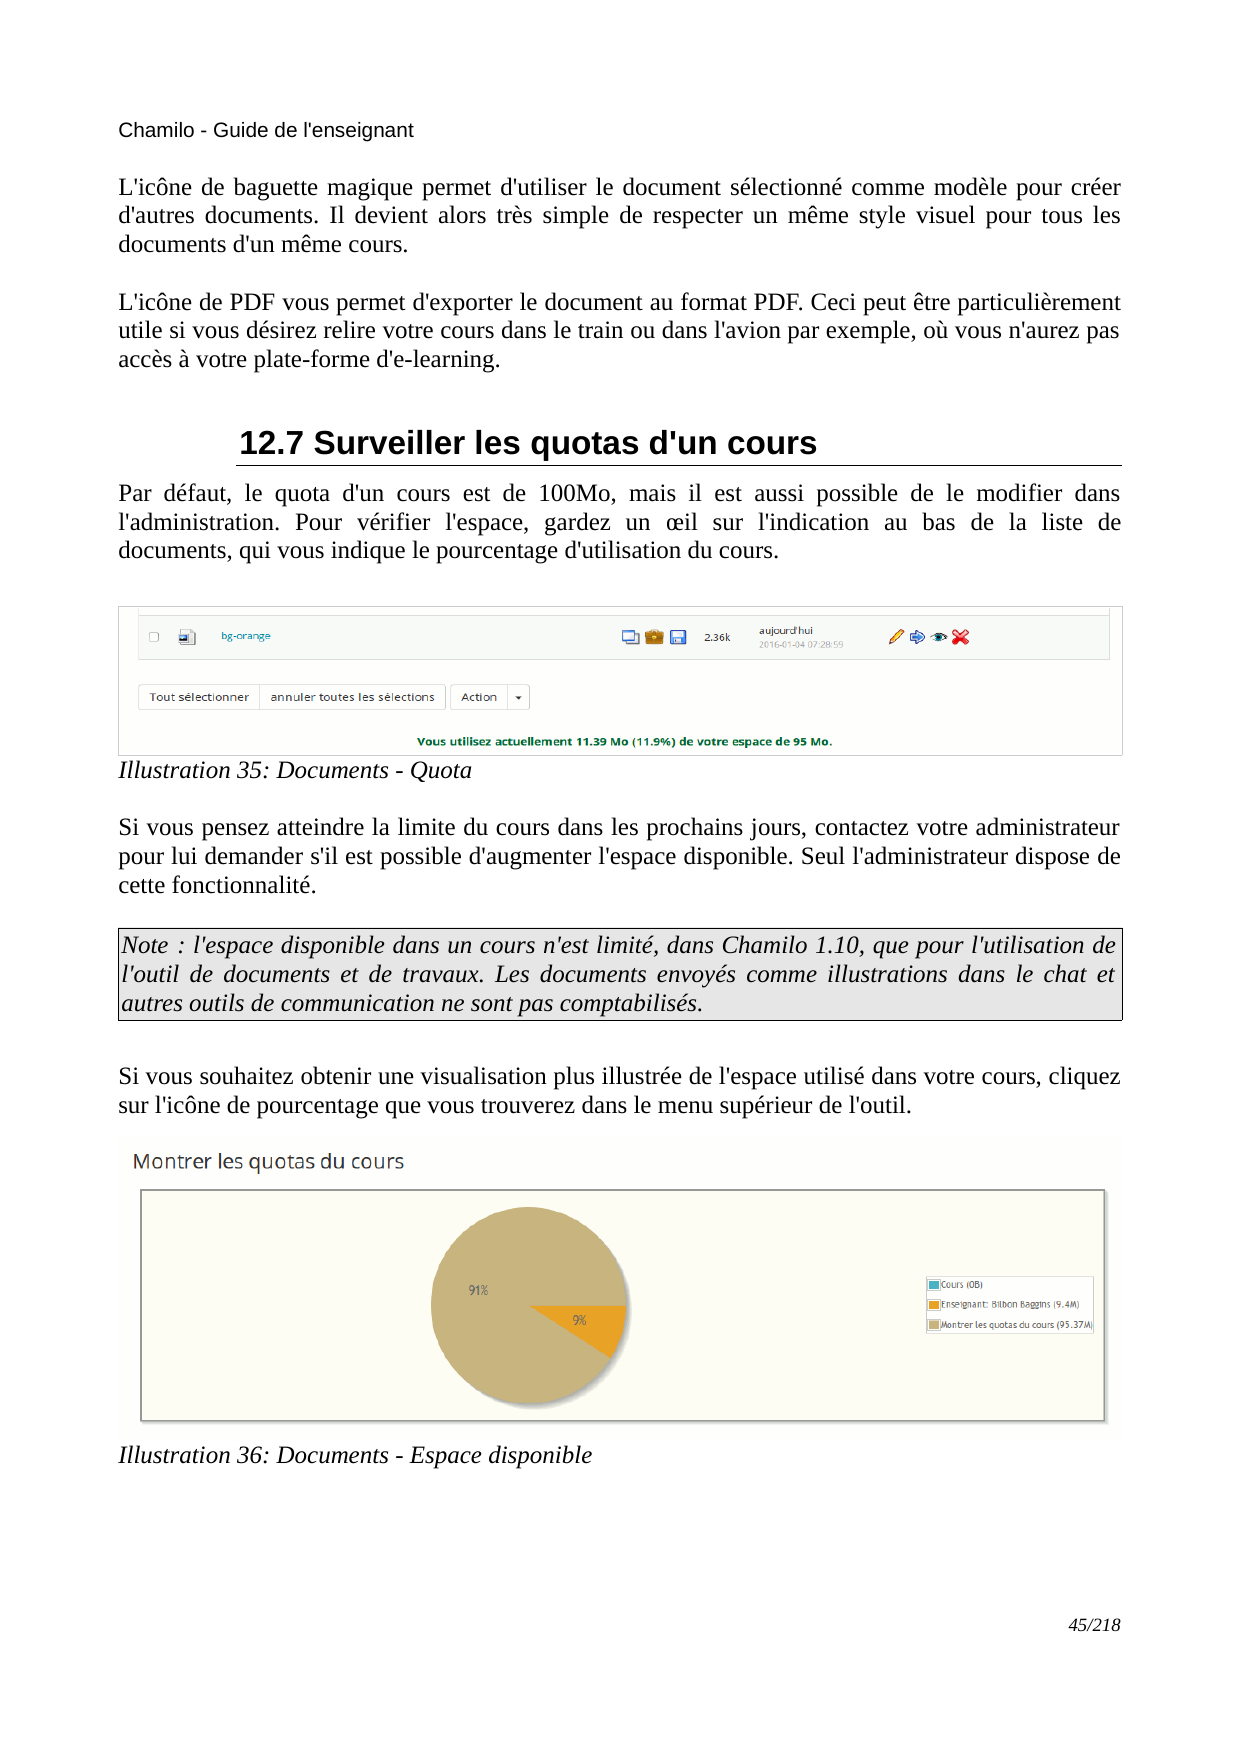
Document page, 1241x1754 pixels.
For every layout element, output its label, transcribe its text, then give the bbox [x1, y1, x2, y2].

picture [121, 608, 1120, 752]
text Note : l'espace disponible dans un cours n'est limité, dans Chamilo 1.10, que pour l'utilisation de l'outil de documents et de travaux. Les documents envoyés comme illustrations dans le chat et autres outils de communication ne sont pas comptabilisés. [119, 929, 1122, 1020]
text Illustration 36: Documents - Espace disponible [118, 1441, 1122, 1469]
text Par défaut, le quota d'un cours est de 100Mo, mais il est aussi possible de le modifier dans l'administration. Pour vérifier l'espace, gardez un œil sur l'indication au bas de la liste de documents, qui vous indique le pourcentage d'utilisation du cours. [118, 478, 1122, 564]
text Si vous souhaitez obtenir une visualisation plus illustrée de l'espace utilisé dans votre cours, cliquez sur l'icône de pourcentage que vous trouverez dans le menu supérieur de l'outil. [118, 1061, 1122, 1118]
picture [118, 1137, 1122, 1441]
text Illustration 35: Documents - Quota [118, 756, 1122, 784]
text L'icône de PDF vous permet d'exporter le document au format PDF. Ceci peut être particulièrement utile si vous désirez relire votre cours dans le train ou dans l'avion par exemple, où vous n'aurez pas accès à votre plate-forme d'e-learning. [118, 287, 1122, 373]
text Si vous pensez atteindre la limite du cours dans les prochains jours, contactez votre administrateur pour lui demander s'il est possible d'augmenter l'espace disponible. Seul l'administrateur dispose de cette fonctionnalité. [118, 812, 1122, 899]
text L'icône de baguette magique permet d'utiliser le document sélectionné comme modèle pour créer d'autres documents. Il devient alors très simple de respecter un même style visuel pour tous les documents d'un même cours. [118, 172, 1122, 258]
subtitle Surveiller les quotas d'un cours [236, 420, 1122, 465]
text [119, 607, 1122, 755]
